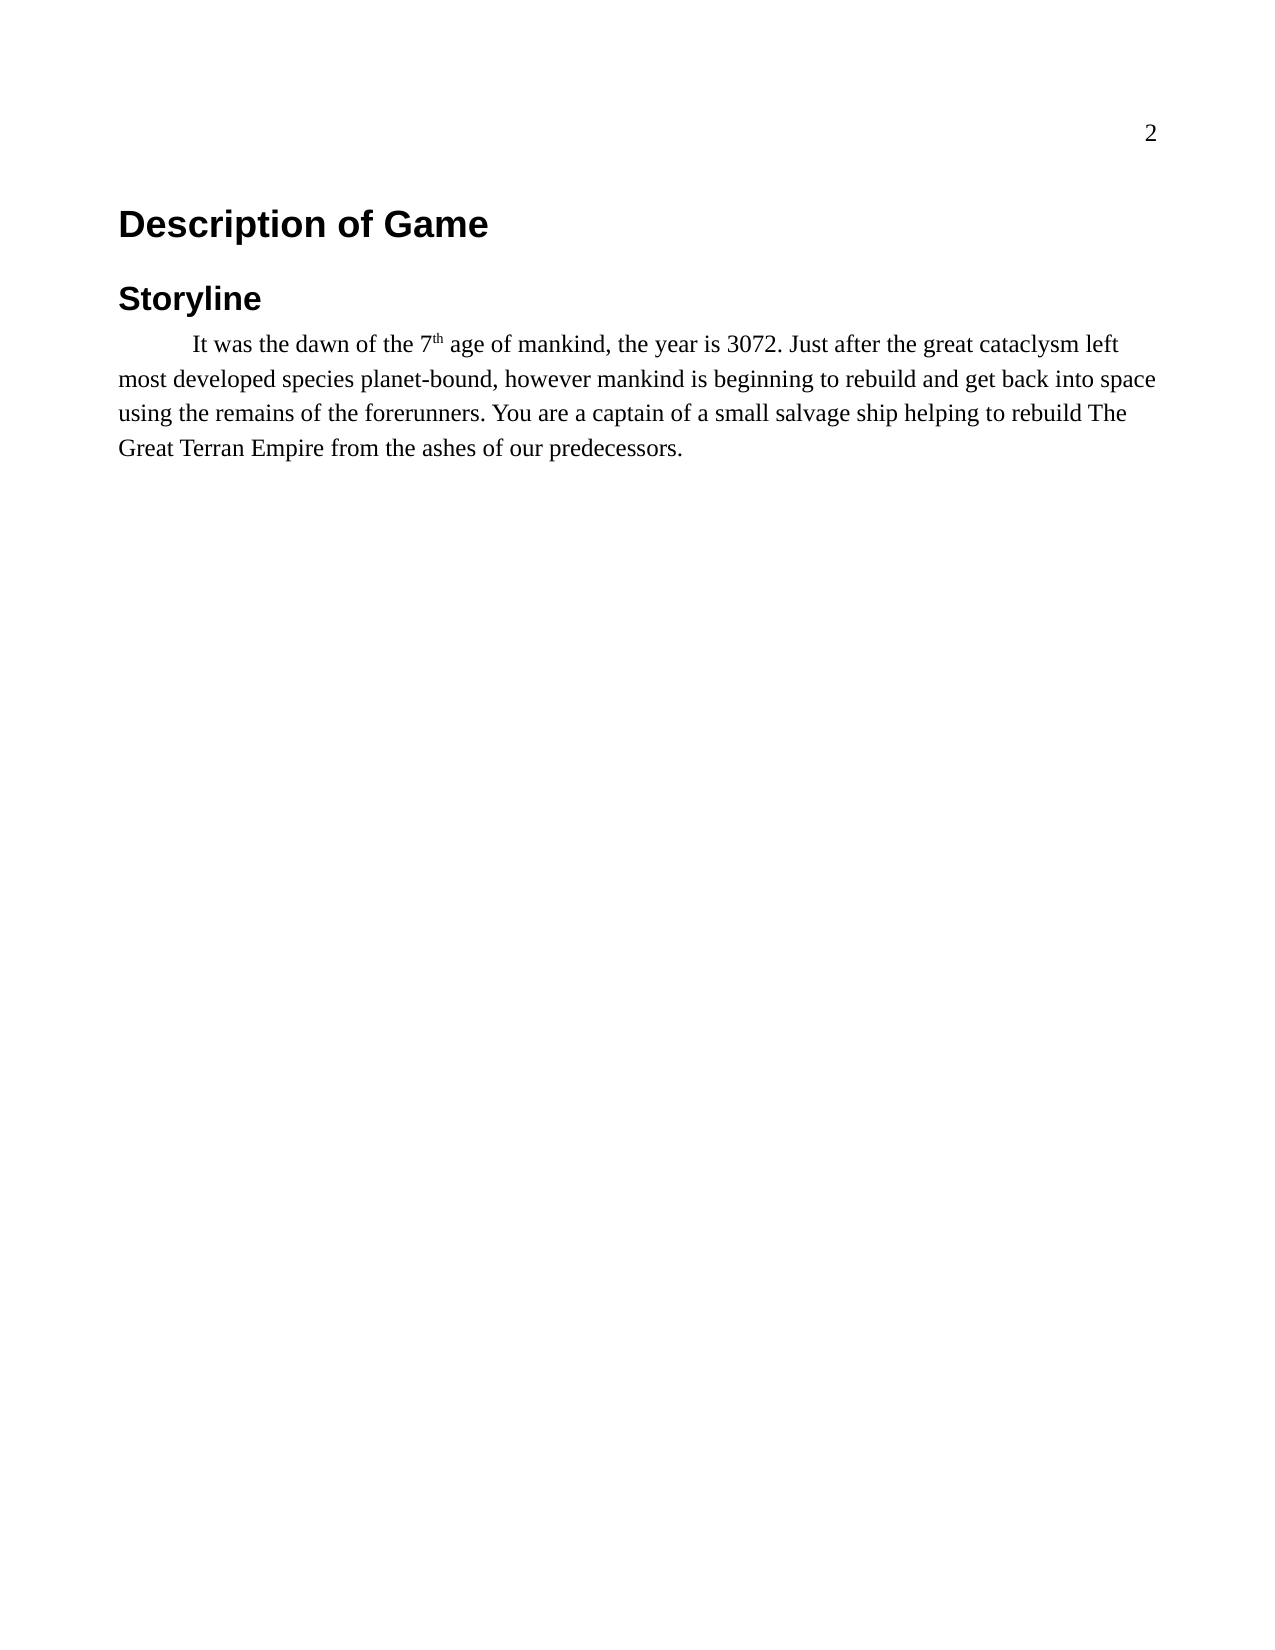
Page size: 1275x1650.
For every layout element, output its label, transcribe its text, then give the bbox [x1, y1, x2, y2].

subtitle Storyline [118, 278, 1157, 317]
text It was the dawn of the 7th age of mankind, the year is 3072. Just after the great cataclysm left most developed species planet-bound, however mankind is beginning to rebuild and get back into space using the remains of the forerunners. You are a captain of a small salvage ship helping to rebuild The Great Terran Empire from the ashes of our predecessors. [118, 329, 1157, 462]
subtitle Description of Game [118, 201, 1157, 245]
